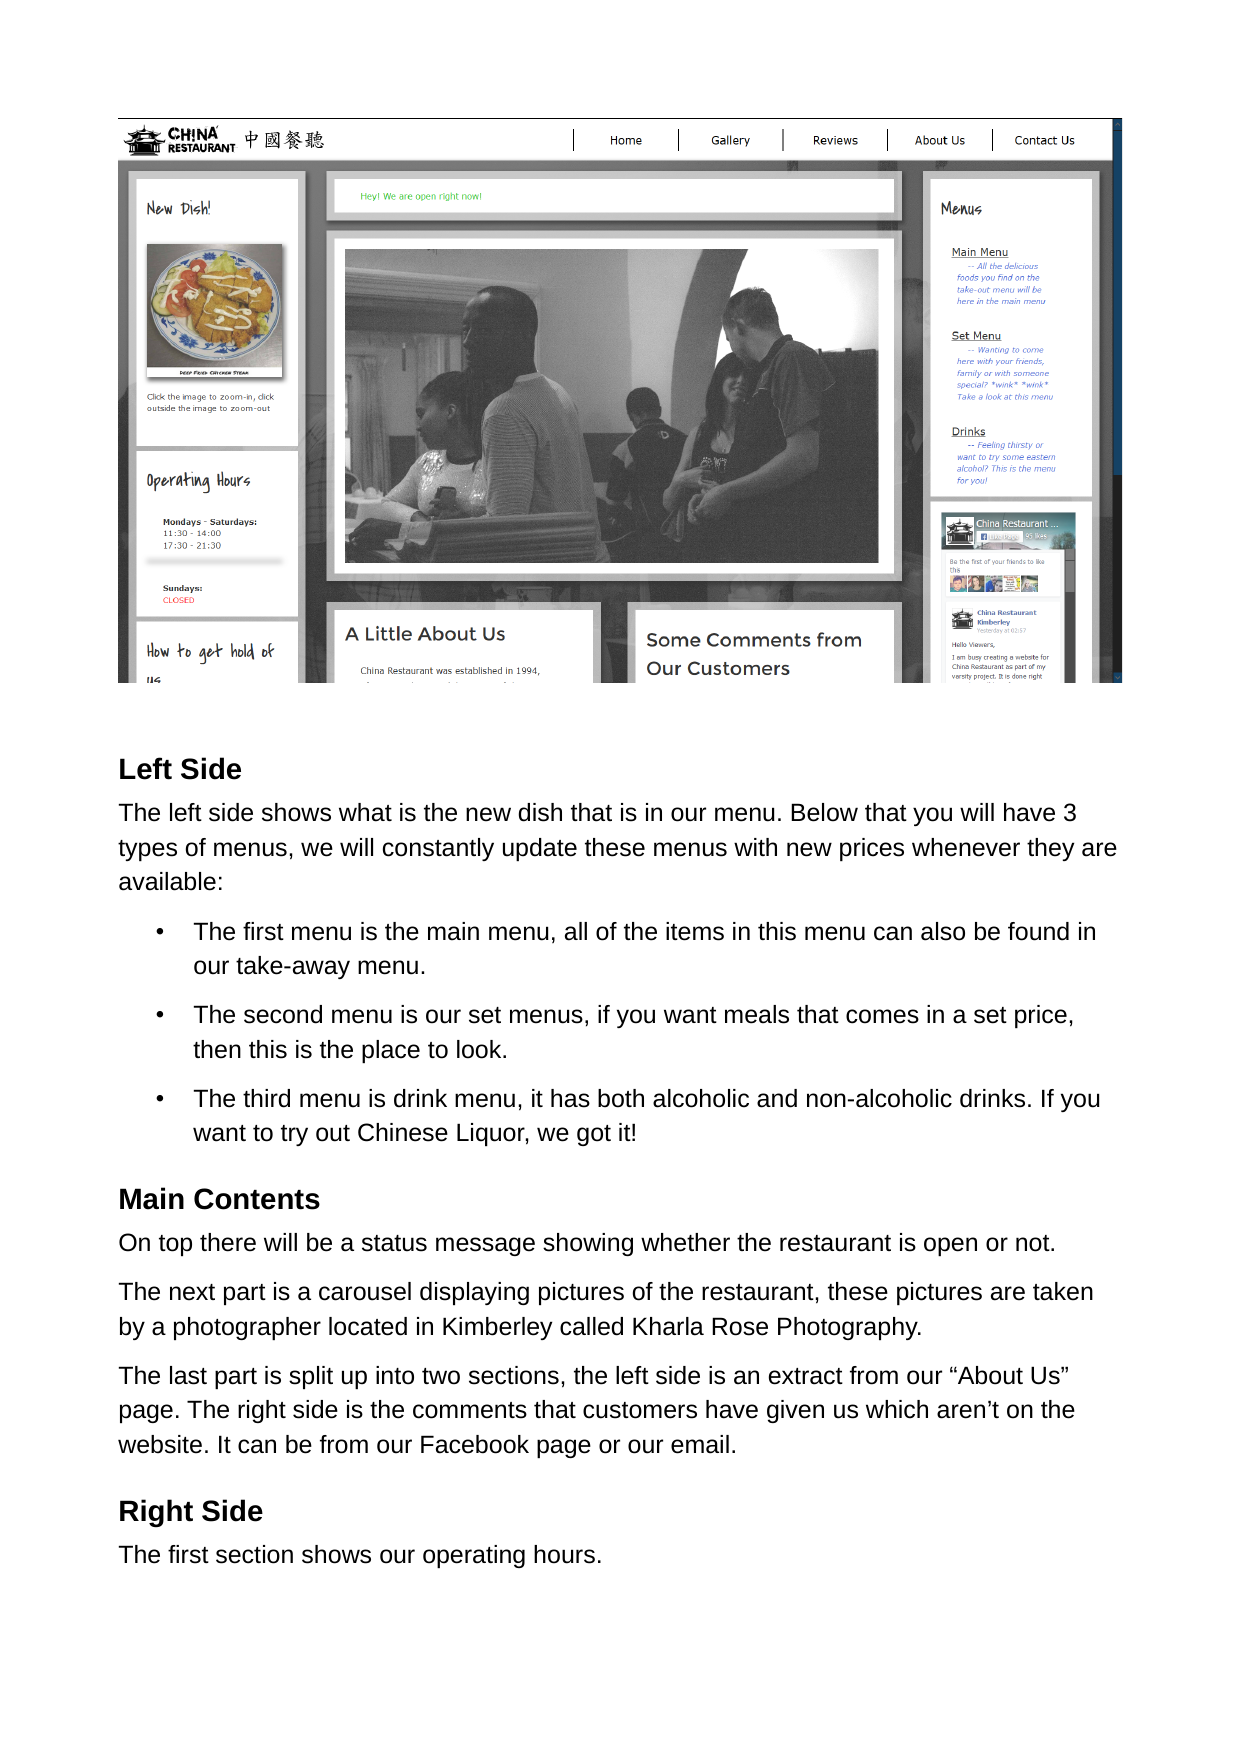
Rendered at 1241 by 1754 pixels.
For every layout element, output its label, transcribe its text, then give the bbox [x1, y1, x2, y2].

subtitle Right Side [118, 1493, 1122, 1527]
picture [118, 118, 1123, 683]
list The second menu is our set menus, if you want meals that comes in a set price, then this is the place to look. [156, 1000, 1122, 1063]
text The first section shows our operating hours. [118, 1540, 1122, 1568]
text The next part is a carousel displaying pictures of the restaurant, these pictures are taken by a photographer located in Kimberley called Kharla Rose Photography. [118, 1277, 1122, 1341]
text On top there will be a status message showing whether the restaurant is open or not. [118, 1228, 1122, 1257]
list The first menu is the main menu, all of the items in this menu can also be found in our take-away menu. [156, 916, 1122, 980]
subtitle Main Contents [118, 1182, 1122, 1216]
text The left side shows what is the new dish that is in our menu. Below that you will have 3 types of menus, we will constantly update these menus with new prices whenever they are available: [118, 798, 1122, 896]
text The last part is split up into two sections, the left side is an extract from our “About Us” page. The right side is the comments that customers have given us which aren’t on the website. It can be from our Facebook page or our email. [118, 1361, 1122, 1458]
subtitle Left Side [118, 752, 1122, 786]
list The third menu is drink menu, it has both alcoholic and non-alcoholic drinks. If you want to try out Chinese Liquor, we got it! [156, 1084, 1122, 1147]
